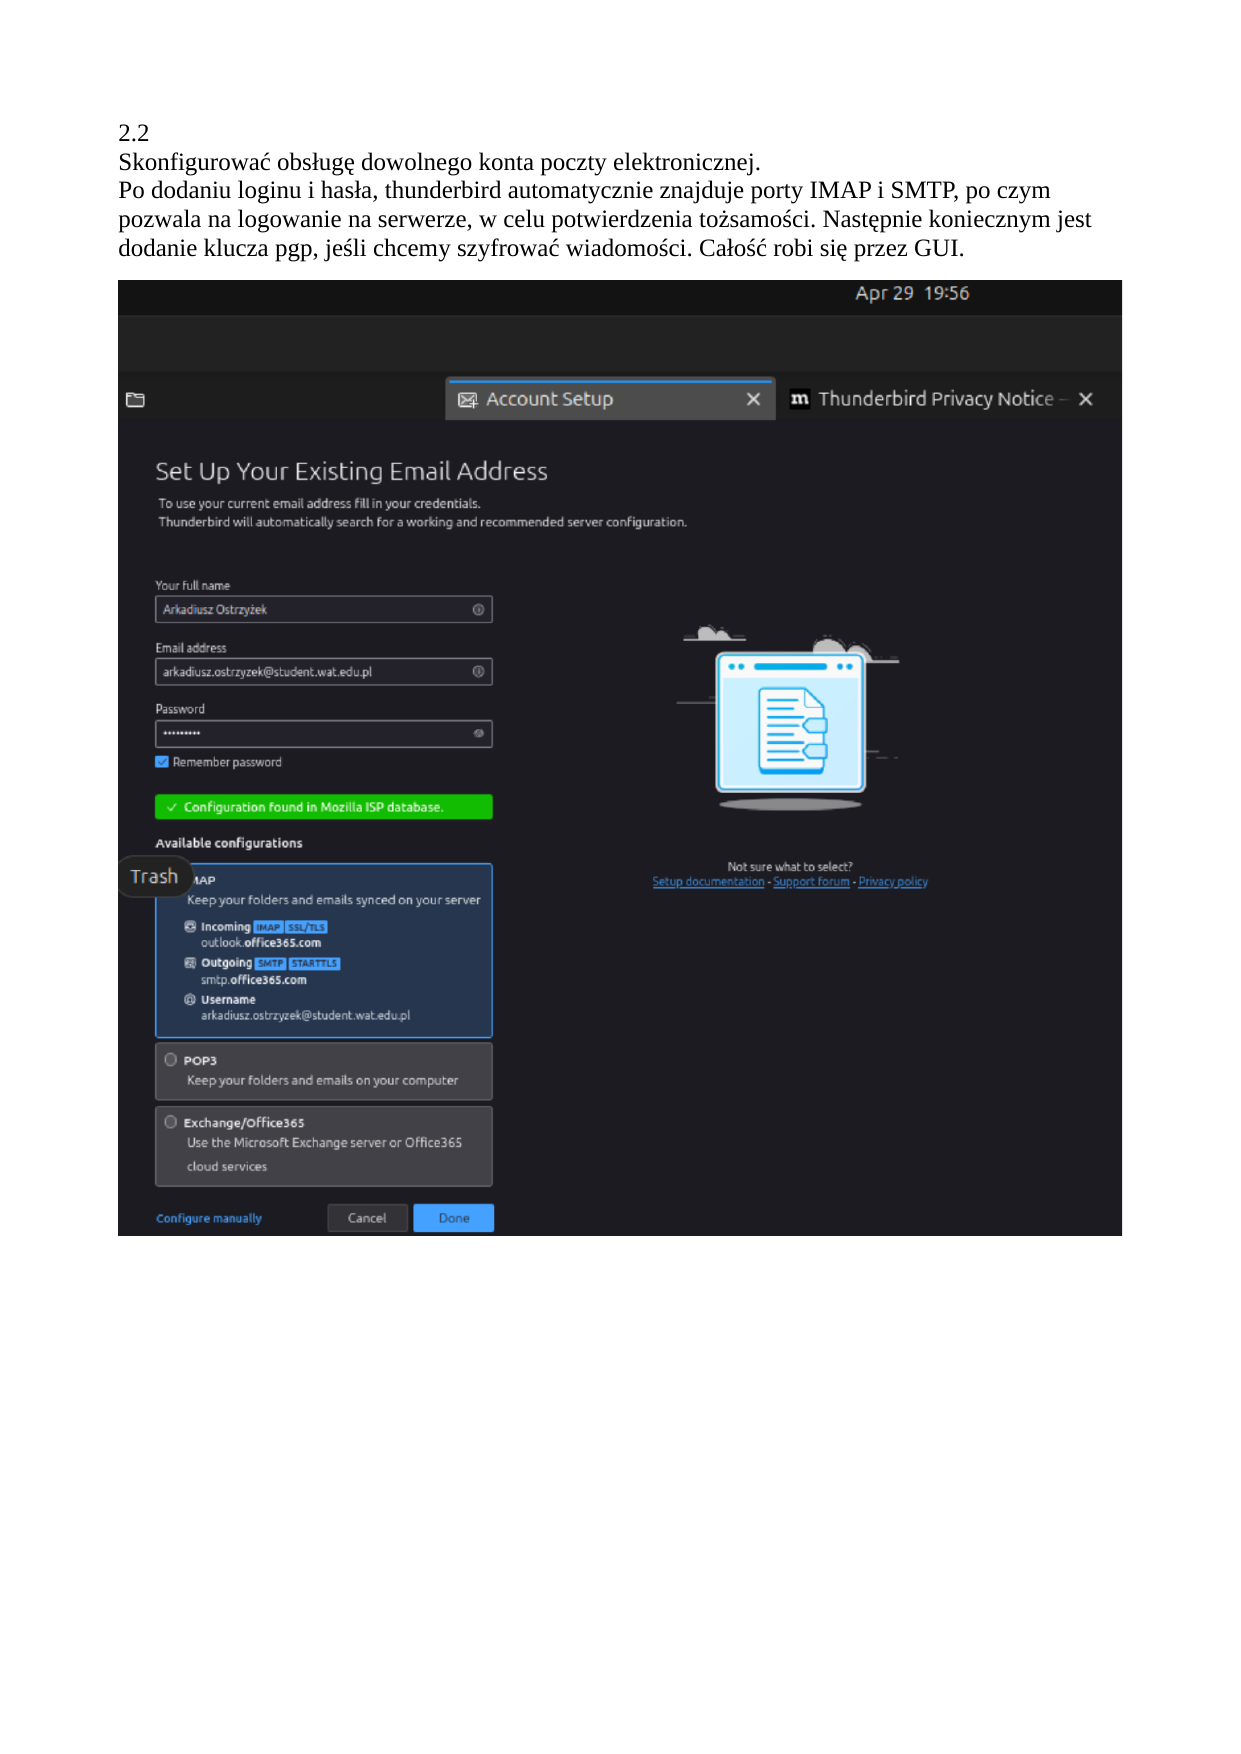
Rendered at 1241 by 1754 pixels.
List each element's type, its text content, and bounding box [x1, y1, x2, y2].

text Skonfigurować obsługę dowolnego konta poczty elektronicznej. [118, 147, 1122, 176]
text Po dodaniu loginu i hasła, thunderbird automatycznie znajduje porty IMAP i SMTP, po czym pozwala na logowanie na serwerze, w celu potwierdzenia tożsamości. Następnie koniecznym jest dodanie klucza pgp, jeśli chcemy szyfrować wiadomości. Całość robi się przez GUI. [118, 176, 1122, 262]
text 2.2 [118, 118, 1122, 147]
picture [118, 280, 1123, 1236]
